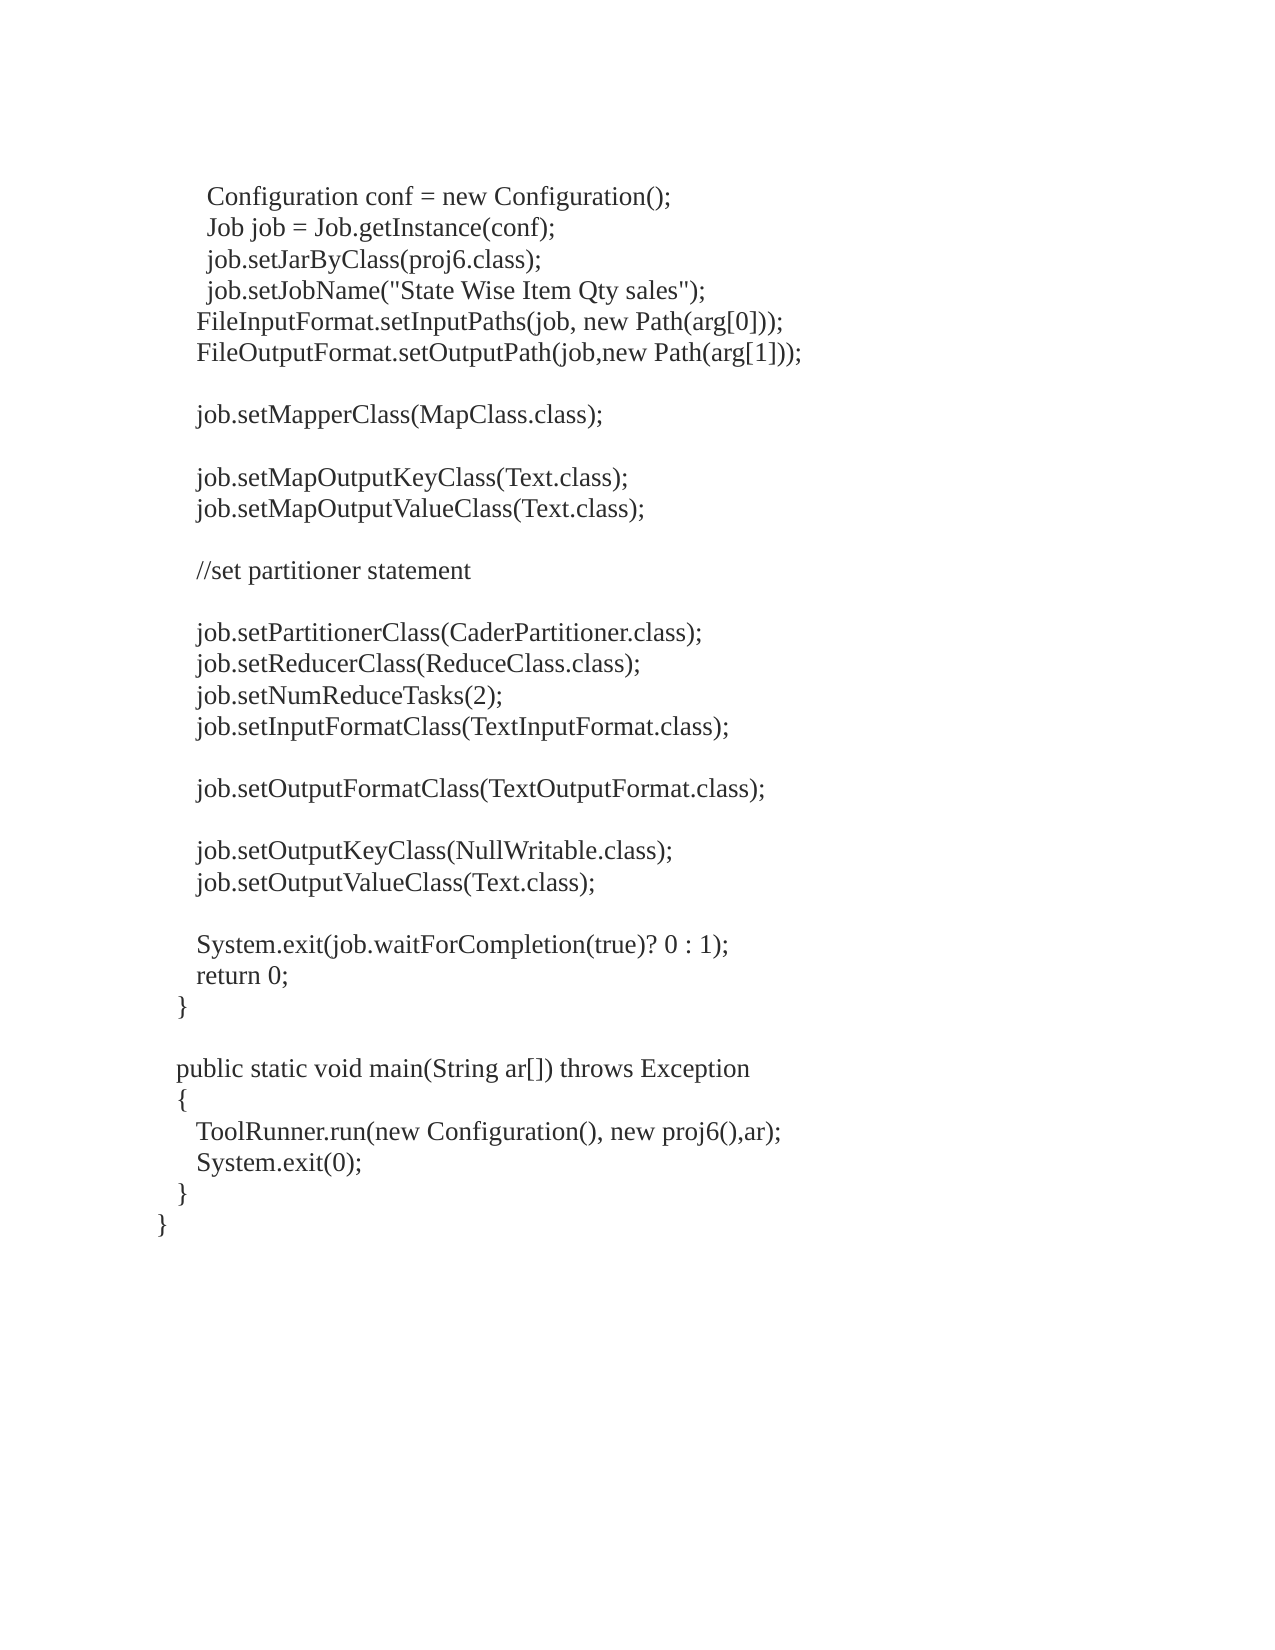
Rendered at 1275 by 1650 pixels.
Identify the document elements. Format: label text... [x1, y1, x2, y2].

text job.setMapOutputKeyClass(Text.class); [156, 461, 1157, 492]
text FileOutputFormat.setOutputPath(job,new Path(arg[1])); [156, 336, 1157, 367]
text FileInputFormat.setInputPaths(job, new Path(arg[0])); [156, 305, 1157, 336]
text Job job = Job.getInstance(conf); [156, 212, 1157, 243]
text job.setJobName("State Wise Item Qty sales"); [156, 274, 1157, 305]
text } [156, 1177, 1157, 1208]
text job.setNumReduceTasks(2); [156, 679, 1157, 710]
text job.setPartitionerClass(CaderPartitioner.class); [156, 616, 1157, 648]
text //set partitioner statement [156, 554, 1157, 585]
text { [156, 1084, 1157, 1115]
text Configuration conf = new Configuration(); [156, 180, 1157, 212]
text System.exit(0); [156, 1146, 1157, 1177]
text job.setOutputKeyClass(NullWritable.class); [156, 834, 1157, 866]
text } [156, 990, 1157, 1021]
text public static void main(String ar[]) throws Exception [156, 1052, 1157, 1084]
text return 0; [156, 959, 1157, 990]
text job.setOutputFormatClass(TextOutputFormat.class); [156, 772, 1157, 803]
text ToolRunner.run(new Configuration(), new proj6(),ar); [156, 1115, 1157, 1146]
text job.setOutputValueClass(Text.class); [156, 866, 1157, 897]
text job.setReducerClass(ReduceClass.class); [156, 648, 1157, 679]
text job.setMapOutputValueClass(Text.class); [156, 492, 1157, 523]
text } [156, 1208, 1157, 1239]
text System.exit(job.waitForCompletion(true)? 0 : 1); [156, 928, 1157, 959]
text job.setJarByClass(proj6.class); [156, 243, 1157, 274]
text job.setInputFormatClass(TextInputFormat.class); [156, 710, 1157, 741]
text job.setMapperClass(MapClass.class); [156, 398, 1157, 429]
